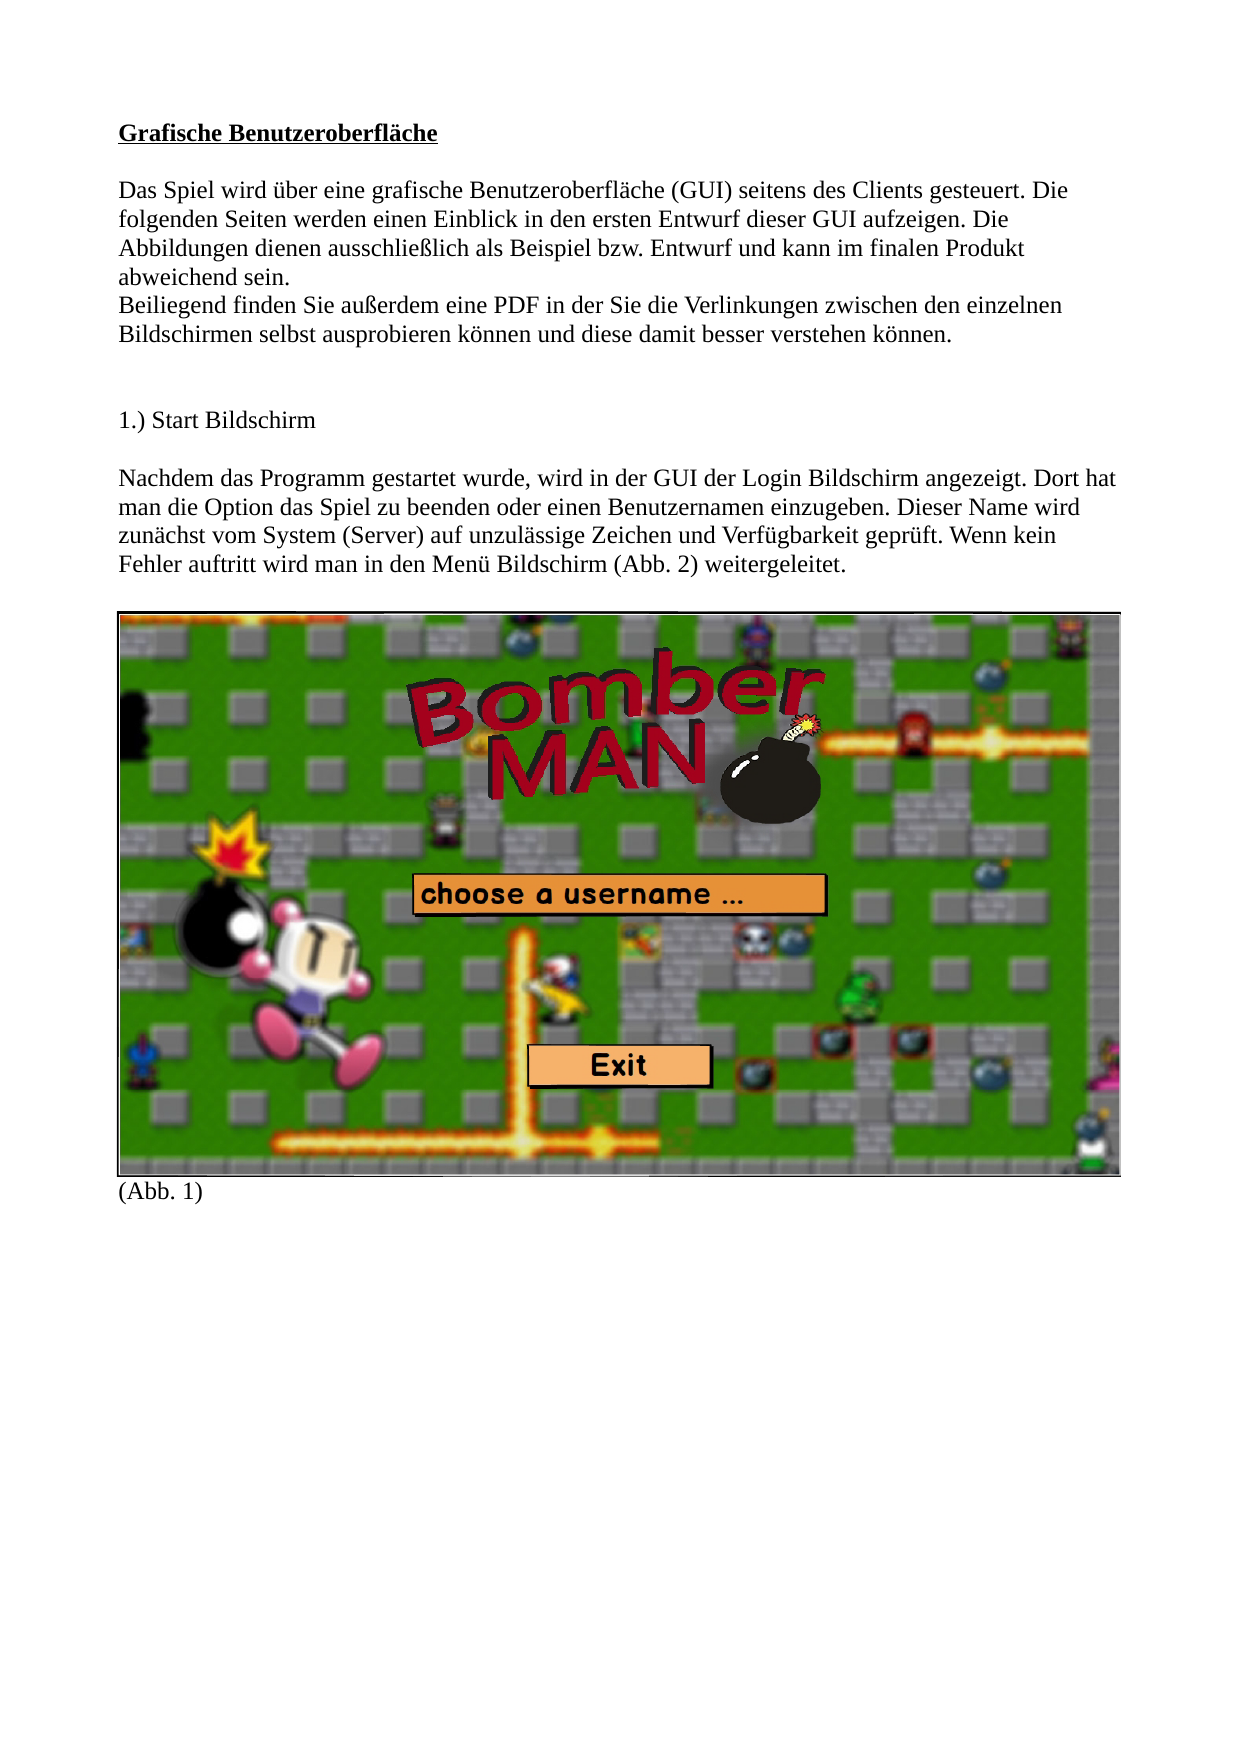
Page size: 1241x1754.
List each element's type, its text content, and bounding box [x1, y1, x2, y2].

text 1.) Start Bildschirm [118, 406, 1122, 434]
text Grafische Benutzeroberfläche [118, 118, 1122, 147]
text Nachdem das Programm gestartet wurde, wird in der GUI der Login Bildschirm angezeigt. Dort hat man die Option das Spiel zu beenden oder einen Benutzernamen einzugeben. Dieser Name wird zunächst vom System (Server) auf unzulässige Zeichen und Verfügbarkeit geprüft. Wenn kein Fehler auftritt wird man in den Menü Bildschirm (Abb. 2) weitergeleitet. [118, 463, 1122, 578]
text Das Spiel wird über eine grafische Benutzeroberfläche (GUI) seitens des Clients gesteuert. Die folgenden Seiten werden einen Einblick in den ersten Entwurf dieser GUI aufzeigen. Die Abbildungen dienen ausschließlich als Beispiel bzw. Entwurf und kann im finalen Produkt abweichend sein. [118, 176, 1122, 291]
text (Abb. 1) [118, 607, 1122, 1205]
text Beiliegend finden Sie außerdem eine PDF in der Sie die Verlinkungen zwischen den einzelnen Bildschirmen selbst ausprobieren können und diese damit besser verstehen können. [118, 291, 1122, 348]
